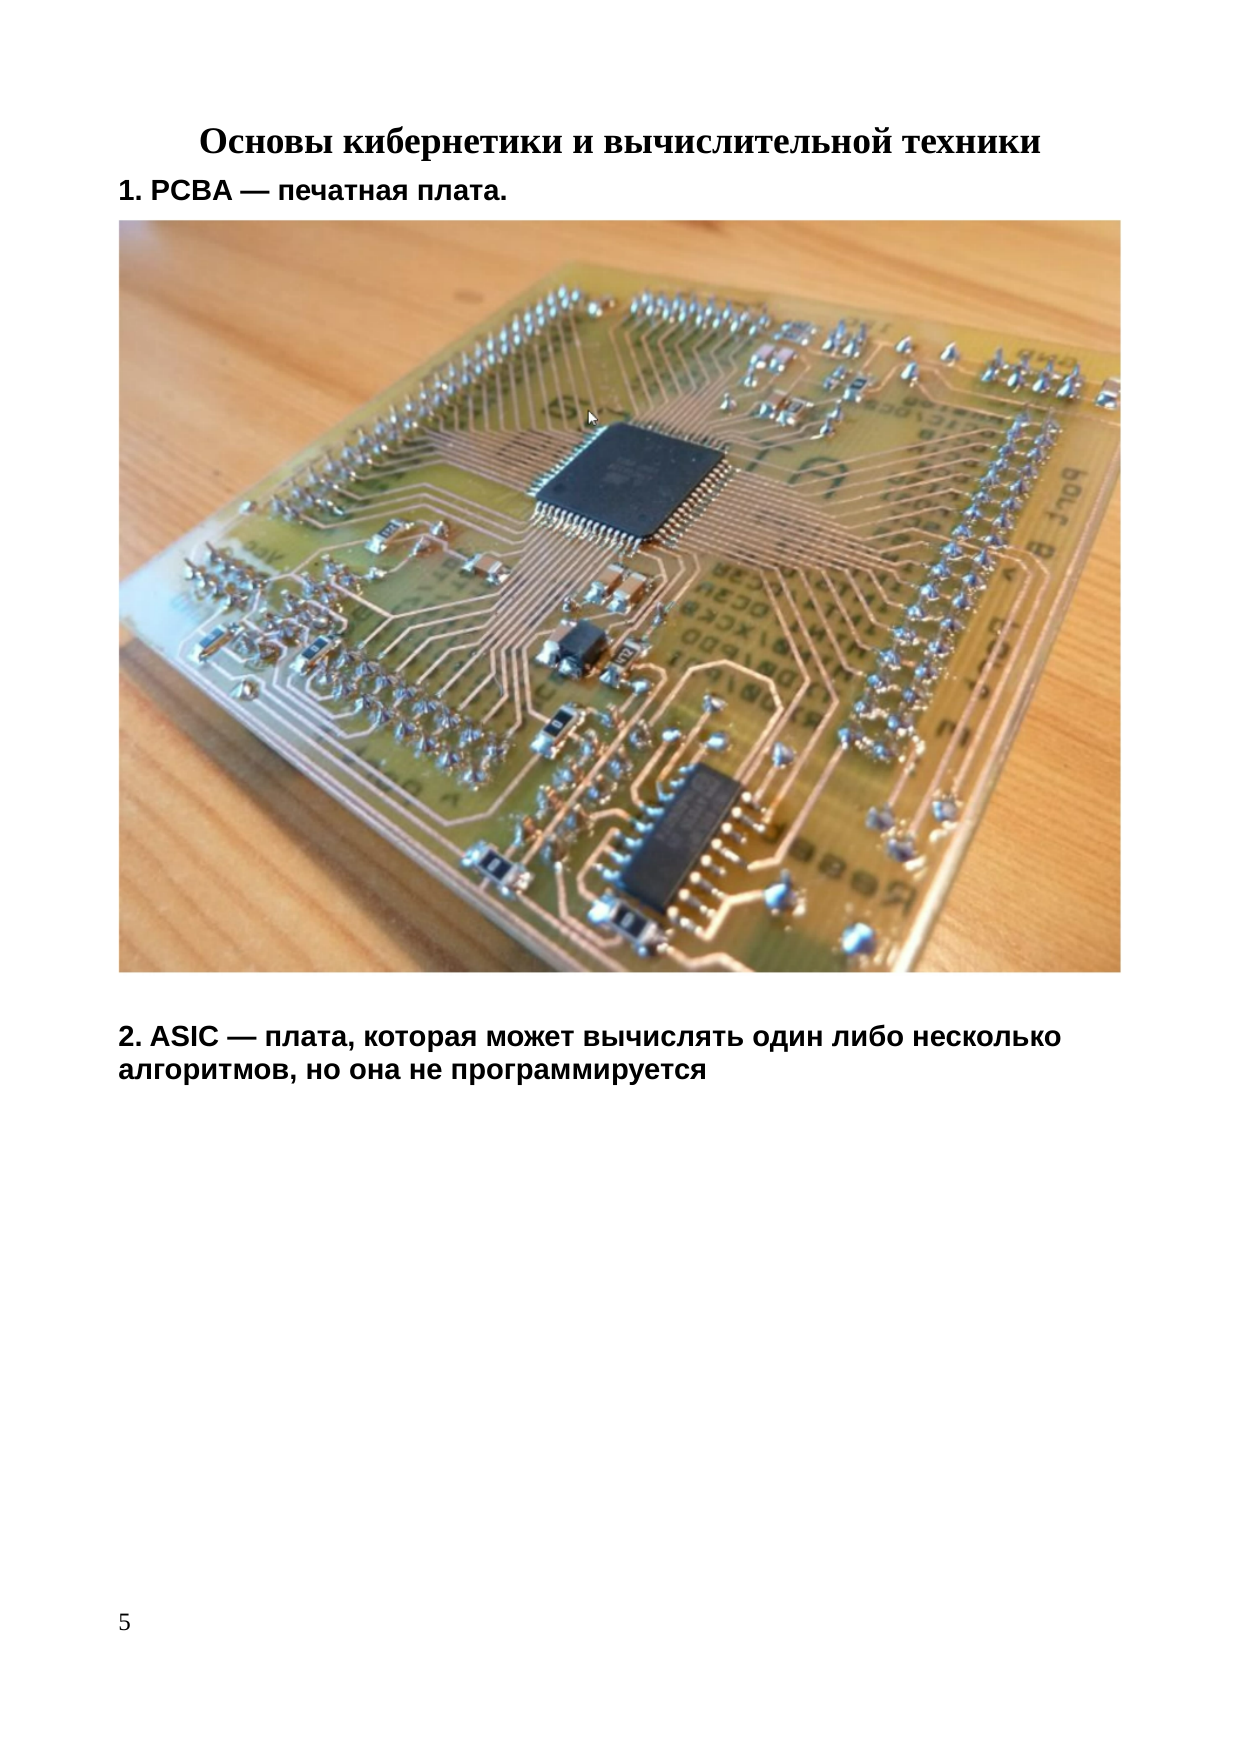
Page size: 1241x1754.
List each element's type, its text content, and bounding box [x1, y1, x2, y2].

subtitle 1. PCBA — печатная плата. [118, 173, 1122, 207]
subtitle 2. ASIC — плата, которая может вычислять один либо несколько алгоритмов, но она не программируется [118, 1019, 1122, 1086]
picture [118, 219, 1123, 976]
